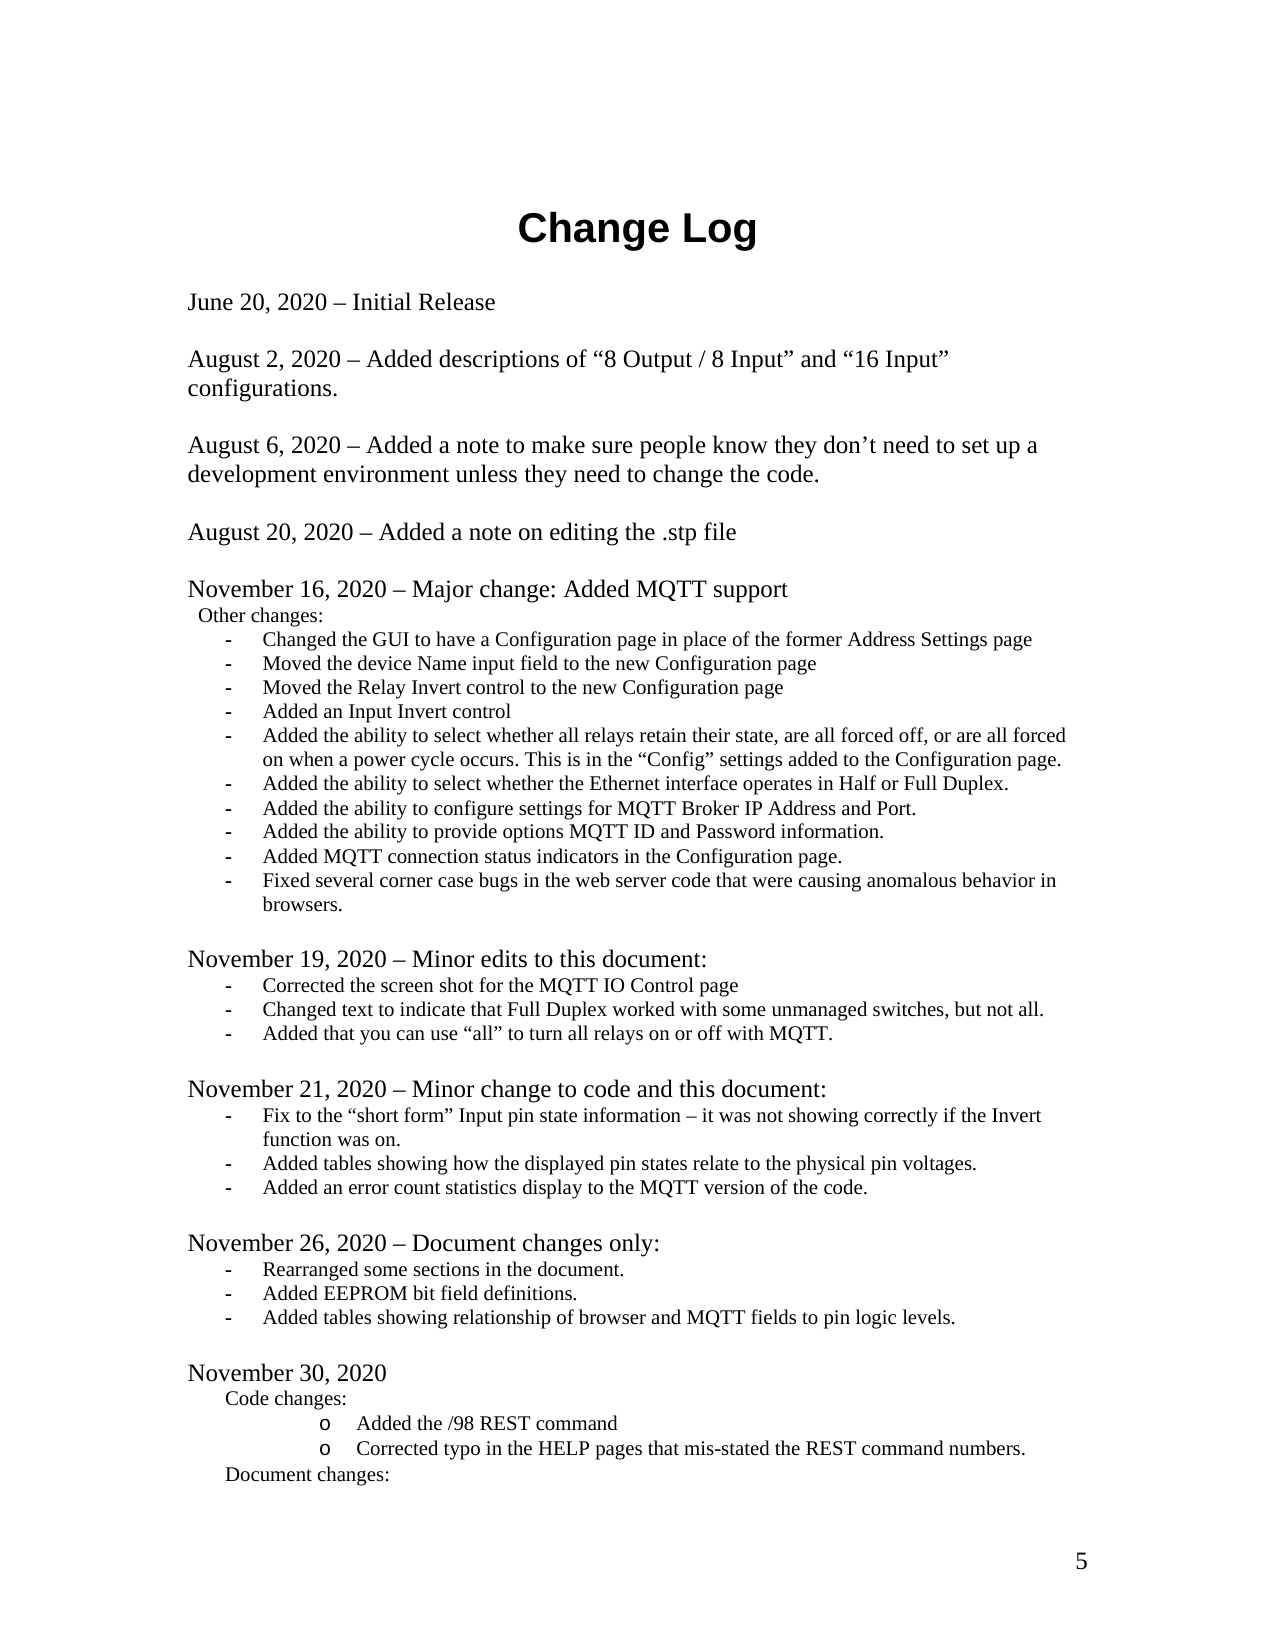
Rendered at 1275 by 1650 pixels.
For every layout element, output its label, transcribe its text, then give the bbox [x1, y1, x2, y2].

text Code changes: [225, 1386, 1087, 1410]
list Fix to the “short form” Input pin state information – it was not showing correctly if the Invert function was on. [225, 1103, 1087, 1151]
text Other changes: [187, 603, 1087, 627]
text August 2, 2020 – Added descriptions of “8 Output / 8 Input” and “16 Input” configurations. [187, 344, 1087, 402]
list Changed the GUI to have a Configuration page in place of the former Address Settings page [225, 627, 1087, 651]
list Added tables showing how the displayed pin states relate to the physical pin voltages. [225, 1151, 1087, 1175]
list Added the ability to provide options MQTT ID and Password information. [225, 819, 1087, 843]
list Corrected the screen shot for the MQTT IO Control page [225, 973, 1087, 997]
text August 20, 2020 – Added a note on editing the .stp file [187, 517, 1087, 545]
list Added the /98 REST command [319, 1410, 1087, 1436]
text November 19, 2020 – Minor edits to this document: [187, 944, 1087, 973]
list Moved the device Name input field to the new Configuration page [225, 651, 1087, 675]
list Added tables showing relationship of browser and MQTT fields to pin logic levels. [225, 1305, 1087, 1329]
list Corrected typo in the HELP pages that mis-stated the REST command numbers. [319, 1436, 1087, 1462]
text November 21, 2020 – Minor change to code and this document: [187, 1074, 1087, 1103]
list Added MQTT connection status indicators in the Configuration page. [225, 843, 1087, 868]
list Rearranged some sections in the document. [225, 1257, 1087, 1281]
list Added an Input Invert control [225, 699, 1087, 723]
list Added that you can use “all” to turn all relays on or off with MQTT. [225, 1021, 1087, 1045]
list Added an error count statistics display to the MQTT version of the code. [225, 1175, 1087, 1199]
subtitle Change Log [187, 204, 1087, 252]
text August 6, 2020 – Added a note to make sure people know they don’t need to set up a development environment unless they need to change the code. [187, 430, 1087, 488]
text June 20, 2020 – Initial Release [187, 287, 1087, 315]
list Added the ability to select whether the Ethernet interface operates in Half or Full Duplex. [225, 771, 1087, 795]
text November 16, 2020 – Major change: Added MQTT support [187, 574, 1087, 603]
list Changed text to indicate that Full Duplex worked with some unmanaged switches, but not all. [225, 997, 1087, 1021]
list Fixed several corner case bugs in the web server code that were causing anomalous behavior in browsers. [225, 868, 1087, 916]
list Added EEPROM bit field definitions. [225, 1281, 1087, 1305]
list Added the ability to configure settings for MQTT Broker IP Address and Port. [225, 795, 1087, 819]
text Document changes: [225, 1462, 1087, 1486]
text November 26, 2020 – Document changes only: [187, 1228, 1087, 1257]
text November 30, 2020 [187, 1358, 1087, 1386]
list Moved the Relay Invert control to the new Configuration page [225, 675, 1087, 699]
list Added the ability to select whether all relays retain their state, are all forced off, or are all forced on when a power cycle occurs. This is in the “Config” settings added to the Configuration page. [225, 723, 1087, 771]
